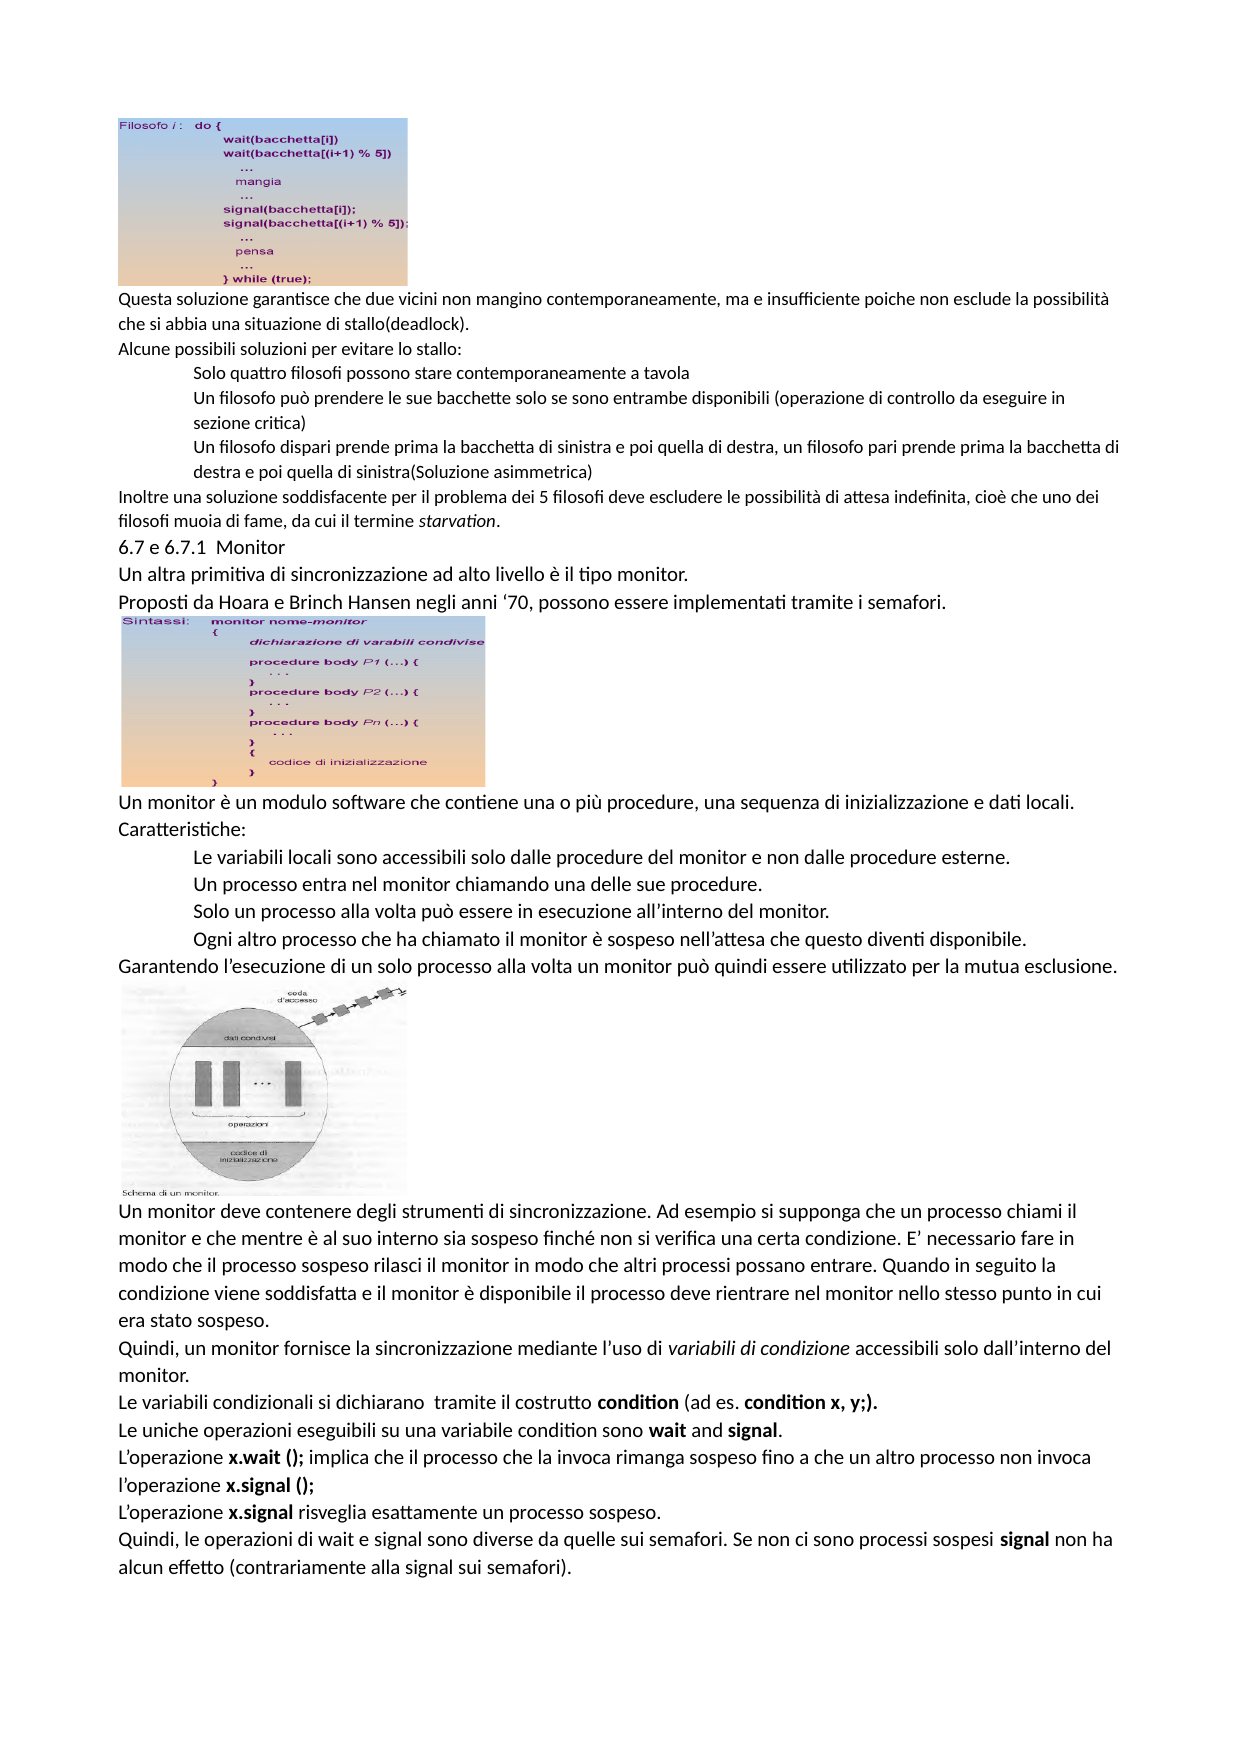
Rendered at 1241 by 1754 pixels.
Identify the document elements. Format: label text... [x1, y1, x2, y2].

text Caratteristiche: [118, 816, 1122, 842]
text Proposti da Hoara e Brinch Hansen negli anni ‘70, possono essere implementati tramite i semafori. [118, 589, 1122, 614]
text Un monitor è un modulo software che contiene una o più procedure, una sequenza di inizializzazione e dati locali. [118, 789, 1122, 814]
text Inoltre una soluzione soddisfacente per il problema dei 5 filosofi deve escludere le possibilità di attesa indefinita, cioè che uno dei filosofi muoia di fame, da cui il termine starvation. [118, 485, 1122, 532]
text Garantendo l’esecuzione di un solo processo alla volta un monitor può quindi essere utilizzato per la mutua esclusione. [118, 953, 1122, 979]
list Ogni altro processo che ha chiamato il monitor è sospeso nell’attesa che questo diventi disponibile. [193, 926, 1122, 951]
text Quindi, un monitor fornisce la sincronizzazione mediante l’uso di variabili di condizione accessibili solo dall’interno del monitor. [118, 1335, 1122, 1388]
list Un filosofo può prendere le sue bacchette solo se sono entrambe disponibili (operazione di controllo da eseguire in sezione critica) [193, 386, 1122, 434]
text Un altra primitiva di sincronizzazione ad alto livello è il tipo monitor. [118, 562, 1122, 587]
text Un monitor deve contenere degli strumenti di sincronizzazione. Ad esempio si supponga che un processo chiami il monitor e che mentre è al suo interno sia sospeso finché non si verifica una certa condizione. E’ necessario fare in modo che il processo sospeso rilasci il monitor in modo che altri processi possano entrare. Quando in seguito la condizione viene soddisfatta e il monitor è disponibile il processo deve rientrare nel monitor nello stesso punto in cui era stato sospeso. [118, 1198, 1122, 1333]
list Solo un processo alla volta può essere in esecuzione all’interno del monitor. [193, 899, 1122, 924]
list Un filosofo dispari prende prima la bacchetta di sinistra e poi quella di destra, un filosofo pari prende prima la bacchetta di destra e poi quella di sinistra(Soluzione asimmetrica) [193, 436, 1122, 483]
text L’operazione x.wait (); implica che il processo che la invoca rimanga sospeso fino a che un altro processo non invoca l’operazione x.signal (); [118, 1444, 1122, 1497]
text Le variabili condizionali si dichiarano tramite il costrutto condition (ad es. condition x, y;). [118, 1389, 1122, 1415]
text Le uniche operazioni eseguibili su una variabile condition sono wait and signal. [118, 1417, 1122, 1442]
text L’operazione x.signal risveglia esattamente un processo sospeso. [118, 1499, 1122, 1524]
text 6.7 e 6.7.1 Monitor [118, 534, 1122, 560]
text Quindi, le operazioni di wait e signal sono diverse da quelle sui semafori. Se non ci sono processi sospesi signal non ha alcun effetto (contrariamente alla signal sui semafori). [118, 1527, 1122, 1579]
list Le variabili locali sono accessibili solo dalle procedure del monitor e non dalle procedure esterne. [193, 844, 1122, 869]
list Un processo entra nel monitor chiamando una delle sue procedure. [193, 871, 1122, 897]
text Alcune possibili soluzioni per evitare lo stallo: [118, 337, 1122, 360]
text Questa soluzione garantisce che due vicini non mangino contemporaneamente, ma e insufficiente poiche non esclude la possibilità che si abbia una situazione di stallo(deadlock). [118, 287, 1122, 335]
list Solo quattro filosofi possono stare contemporaneamente a tavola [193, 361, 1122, 384]
